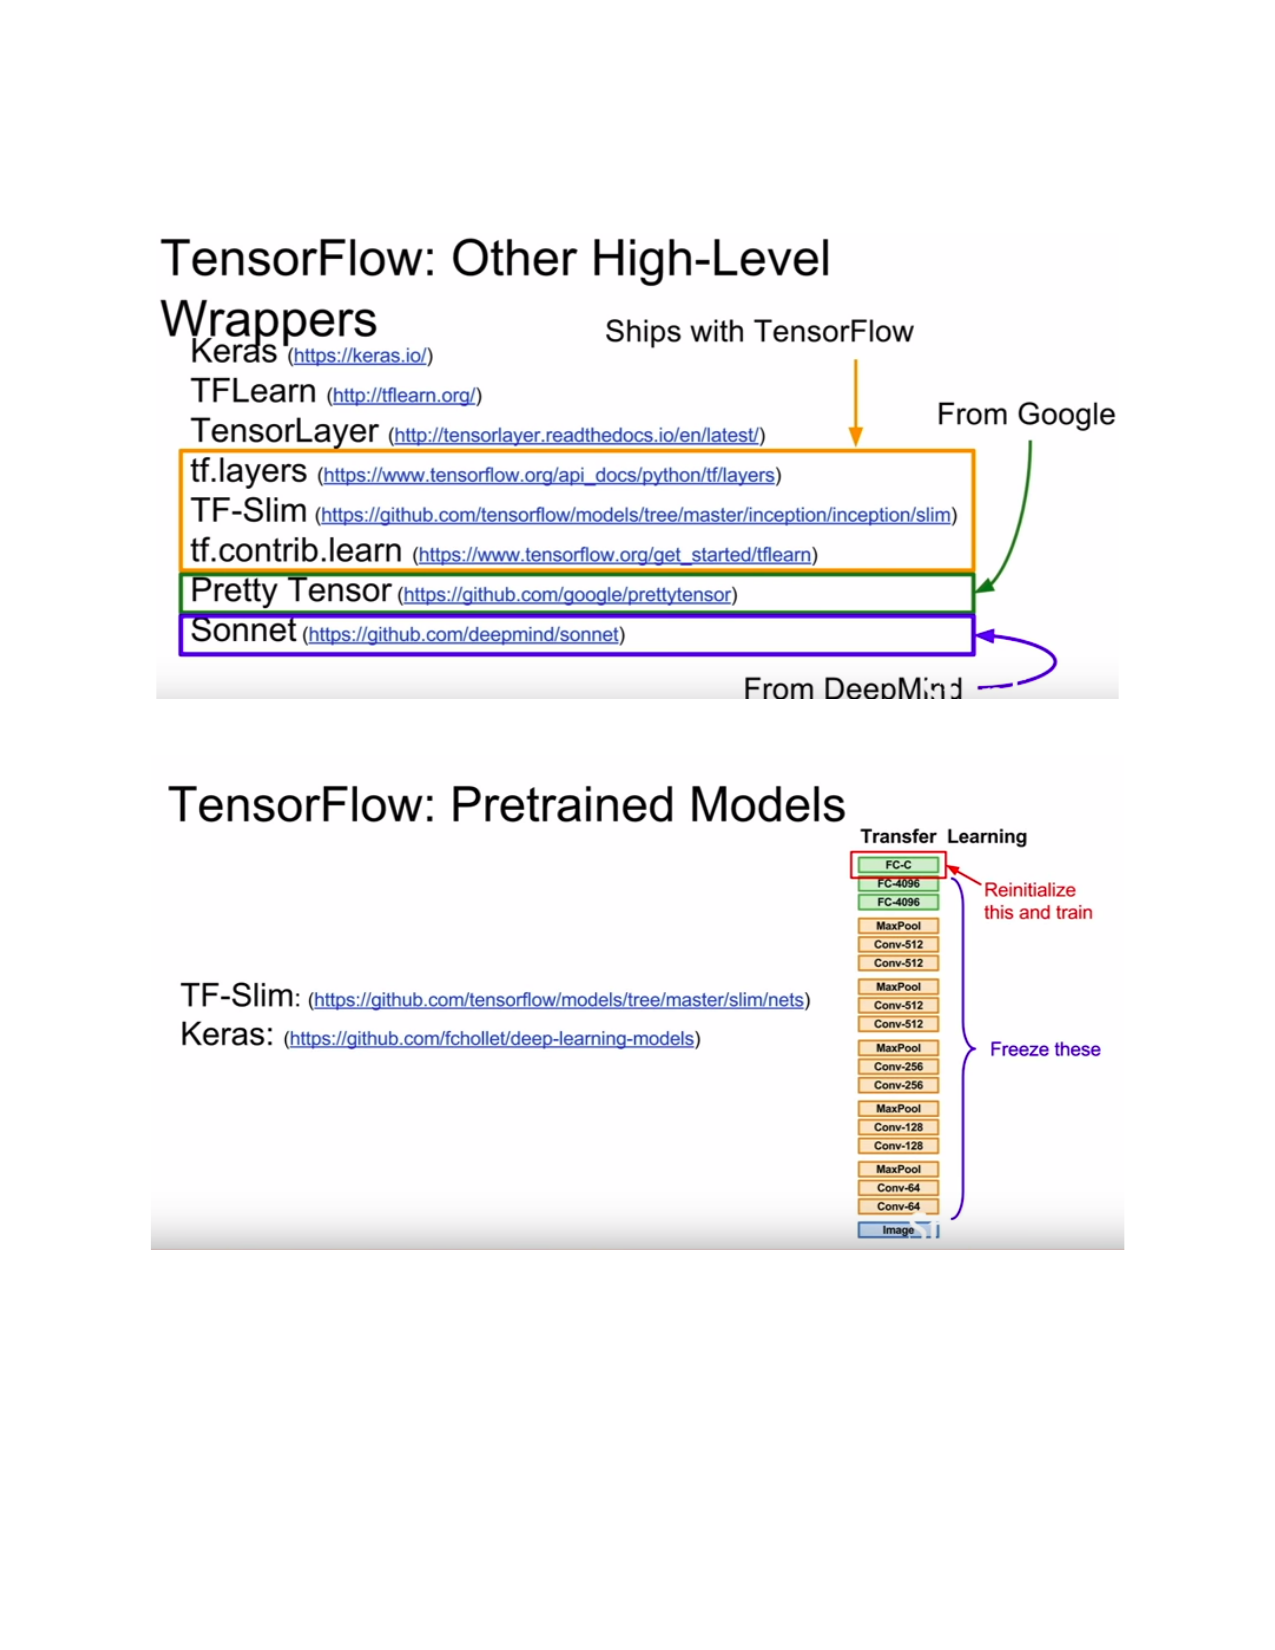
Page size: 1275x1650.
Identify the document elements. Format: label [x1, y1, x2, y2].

picture [156, 233, 1119, 699]
picture [150, 755, 1125, 1250]
